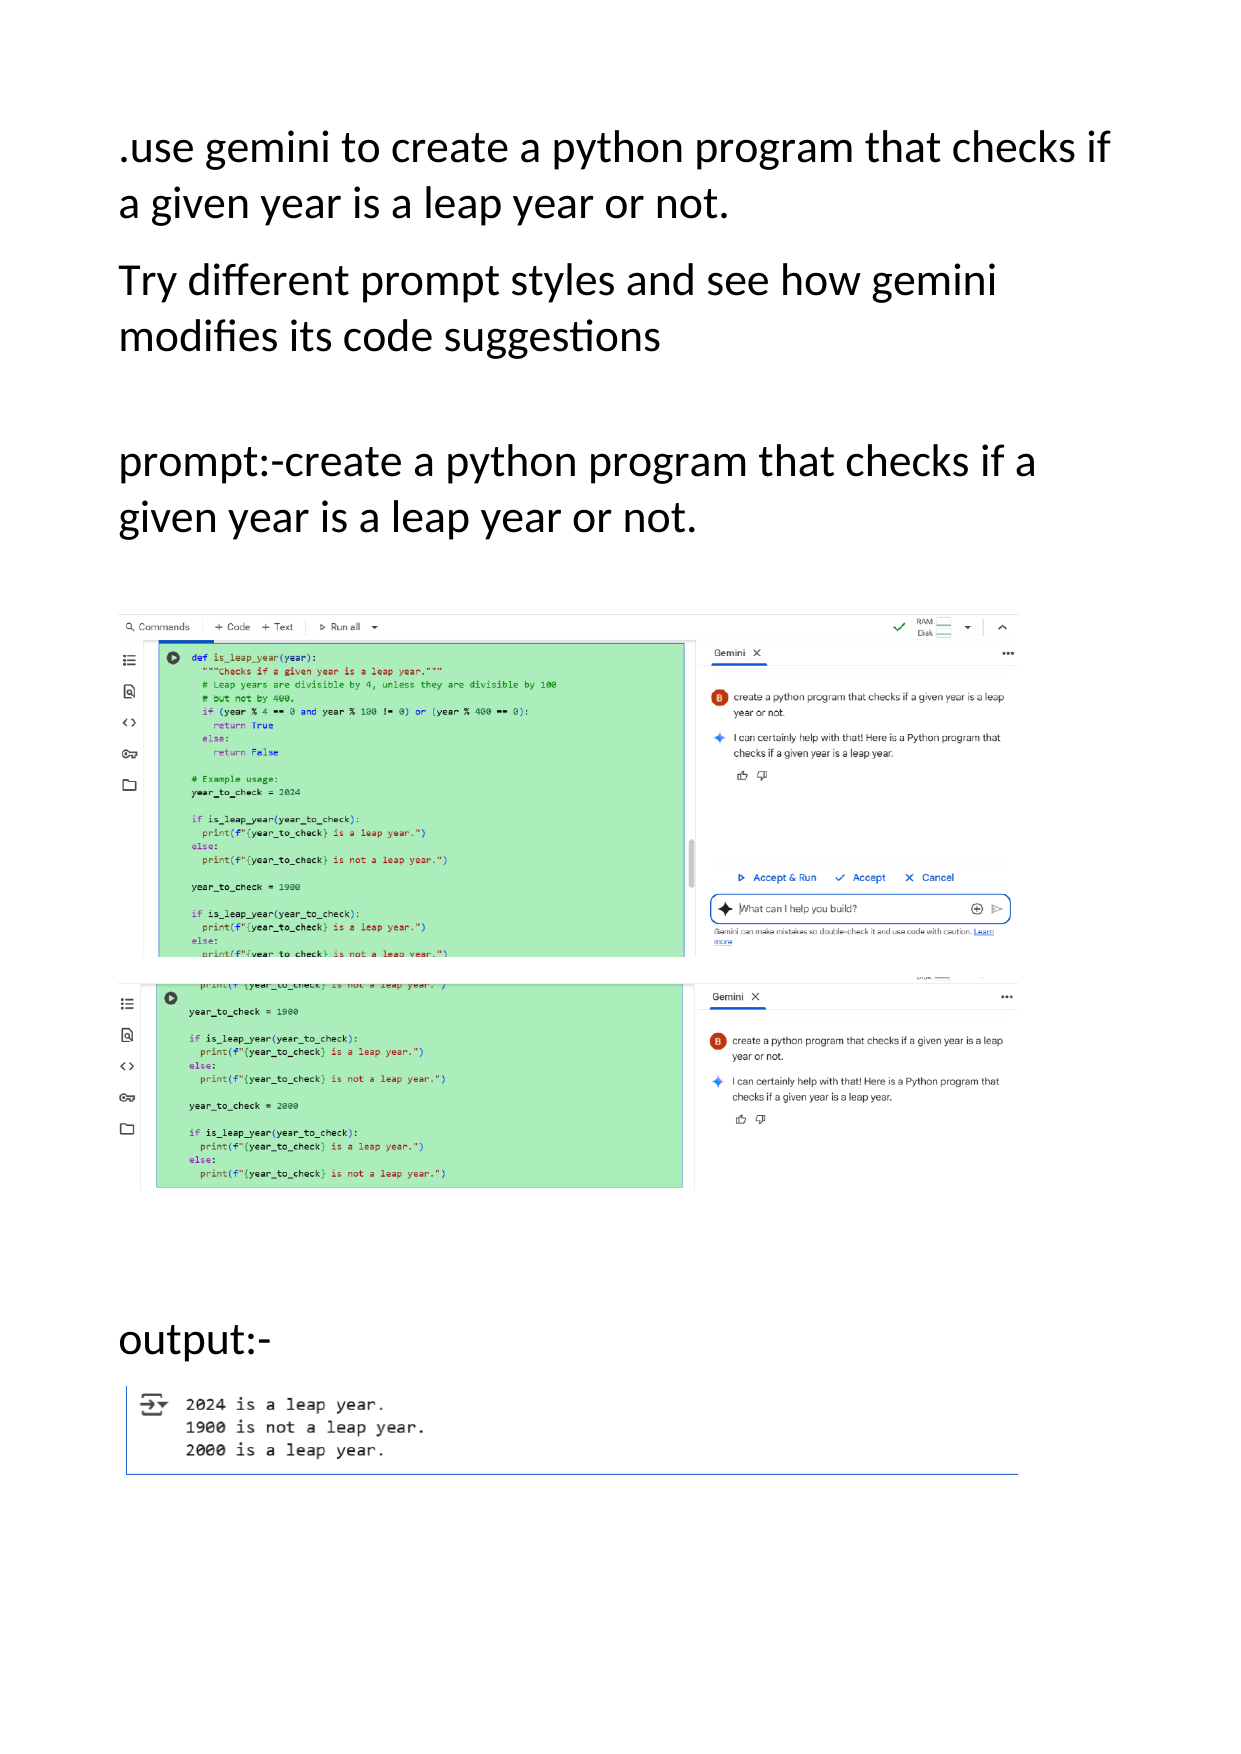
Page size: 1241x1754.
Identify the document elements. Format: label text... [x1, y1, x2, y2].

text output:- [118, 1309, 1122, 1366]
text prompt:-create a python program that checks if a given year is a leap year or not. [118, 432, 1122, 544]
text Try different prompt styles and see how gemini modifies its code suggestions [118, 251, 1122, 363]
text .use gemini to create a python program that checks if a given year is a leap year or not. [118, 118, 1122, 230]
